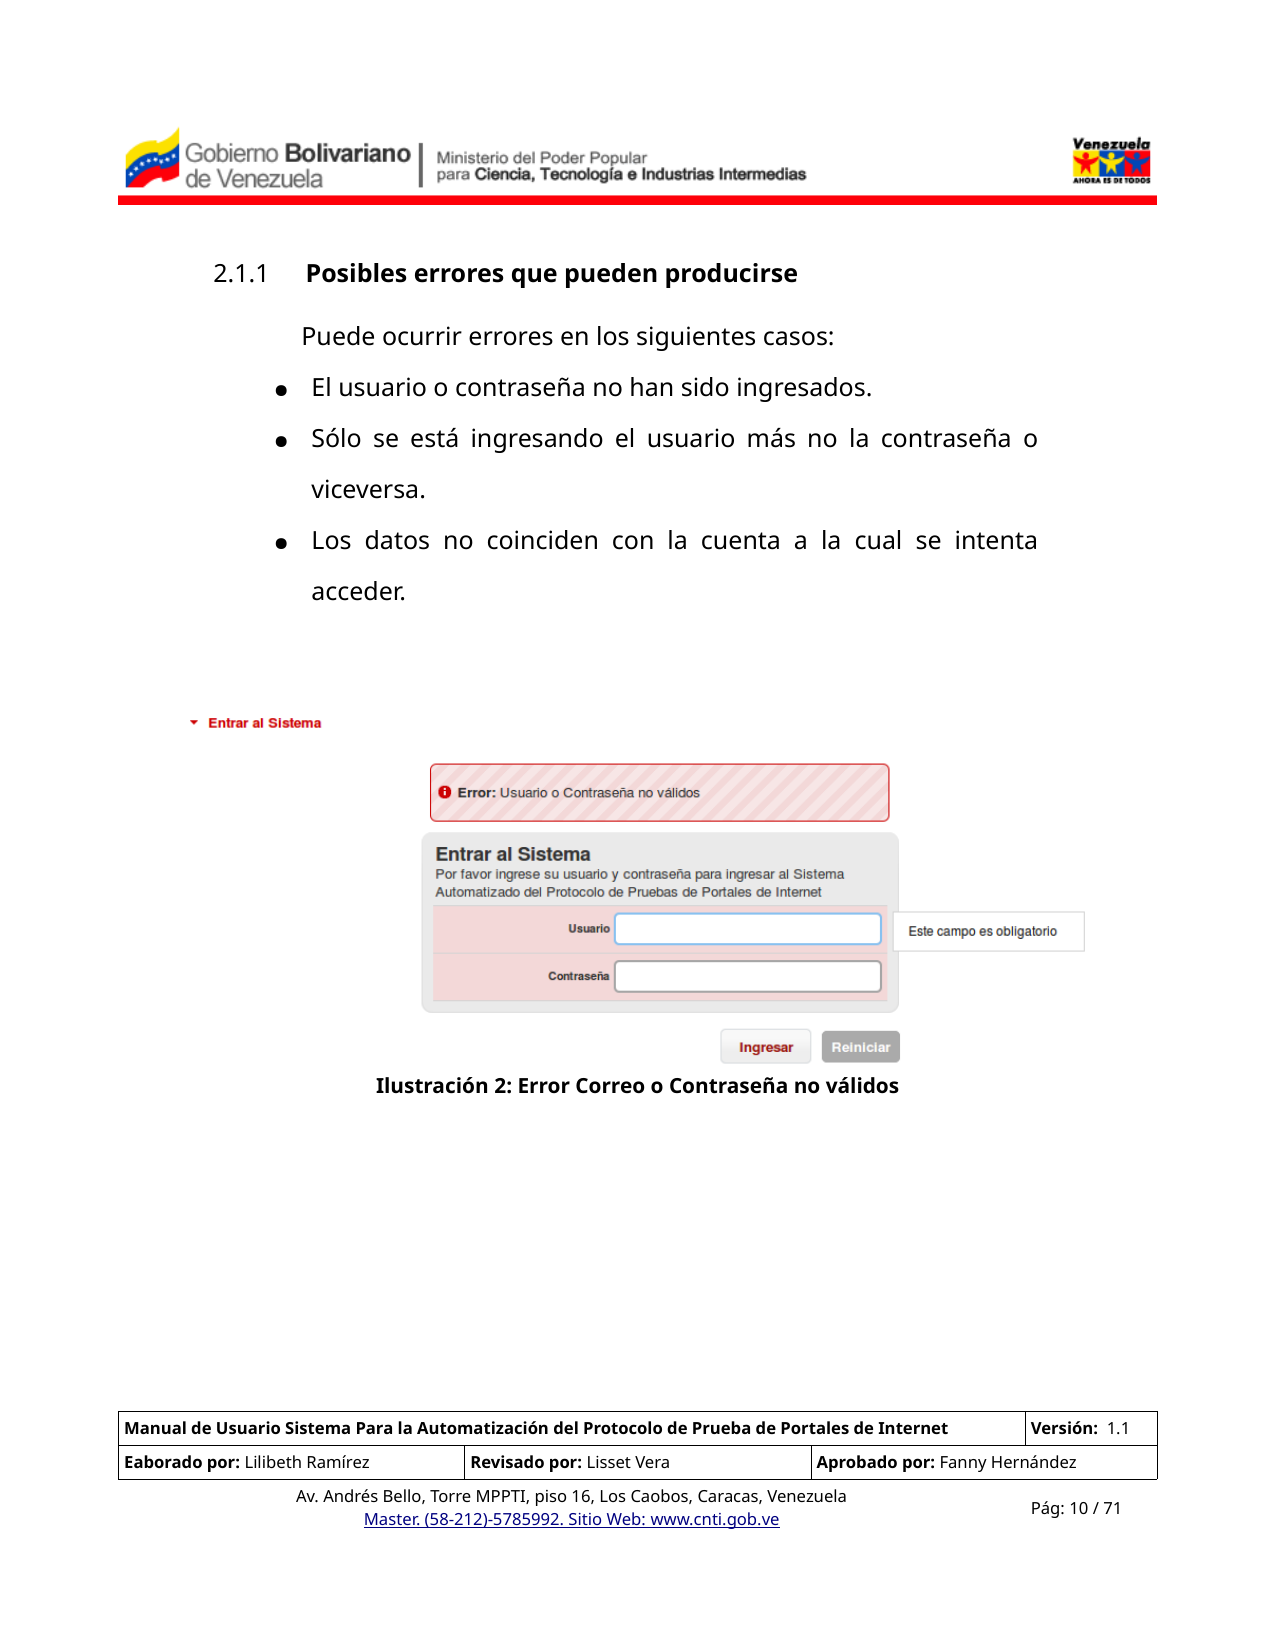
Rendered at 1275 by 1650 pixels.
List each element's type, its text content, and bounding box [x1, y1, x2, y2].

picture [118, 119, 1157, 205]
picture [186, 715, 1087, 1071]
list Sólo se está ingresando el usuario más no la contraseña o viceversa. [274, 420, 1039, 505]
list El usuario o contraseña no han sido ingresados. [274, 369, 1039, 403]
text Ilustración 2: Error Correo o Contraseña no válidos [177, 722, 1098, 1099]
list Los datos no coinciden con la cuenta a la cual se intenta acceder. [274, 522, 1039, 607]
text Puede ocurrir errores en los siguientes casos: [301, 318, 1098, 352]
subtitle Posibles errores que pueden producirse [118, 255, 1157, 289]
